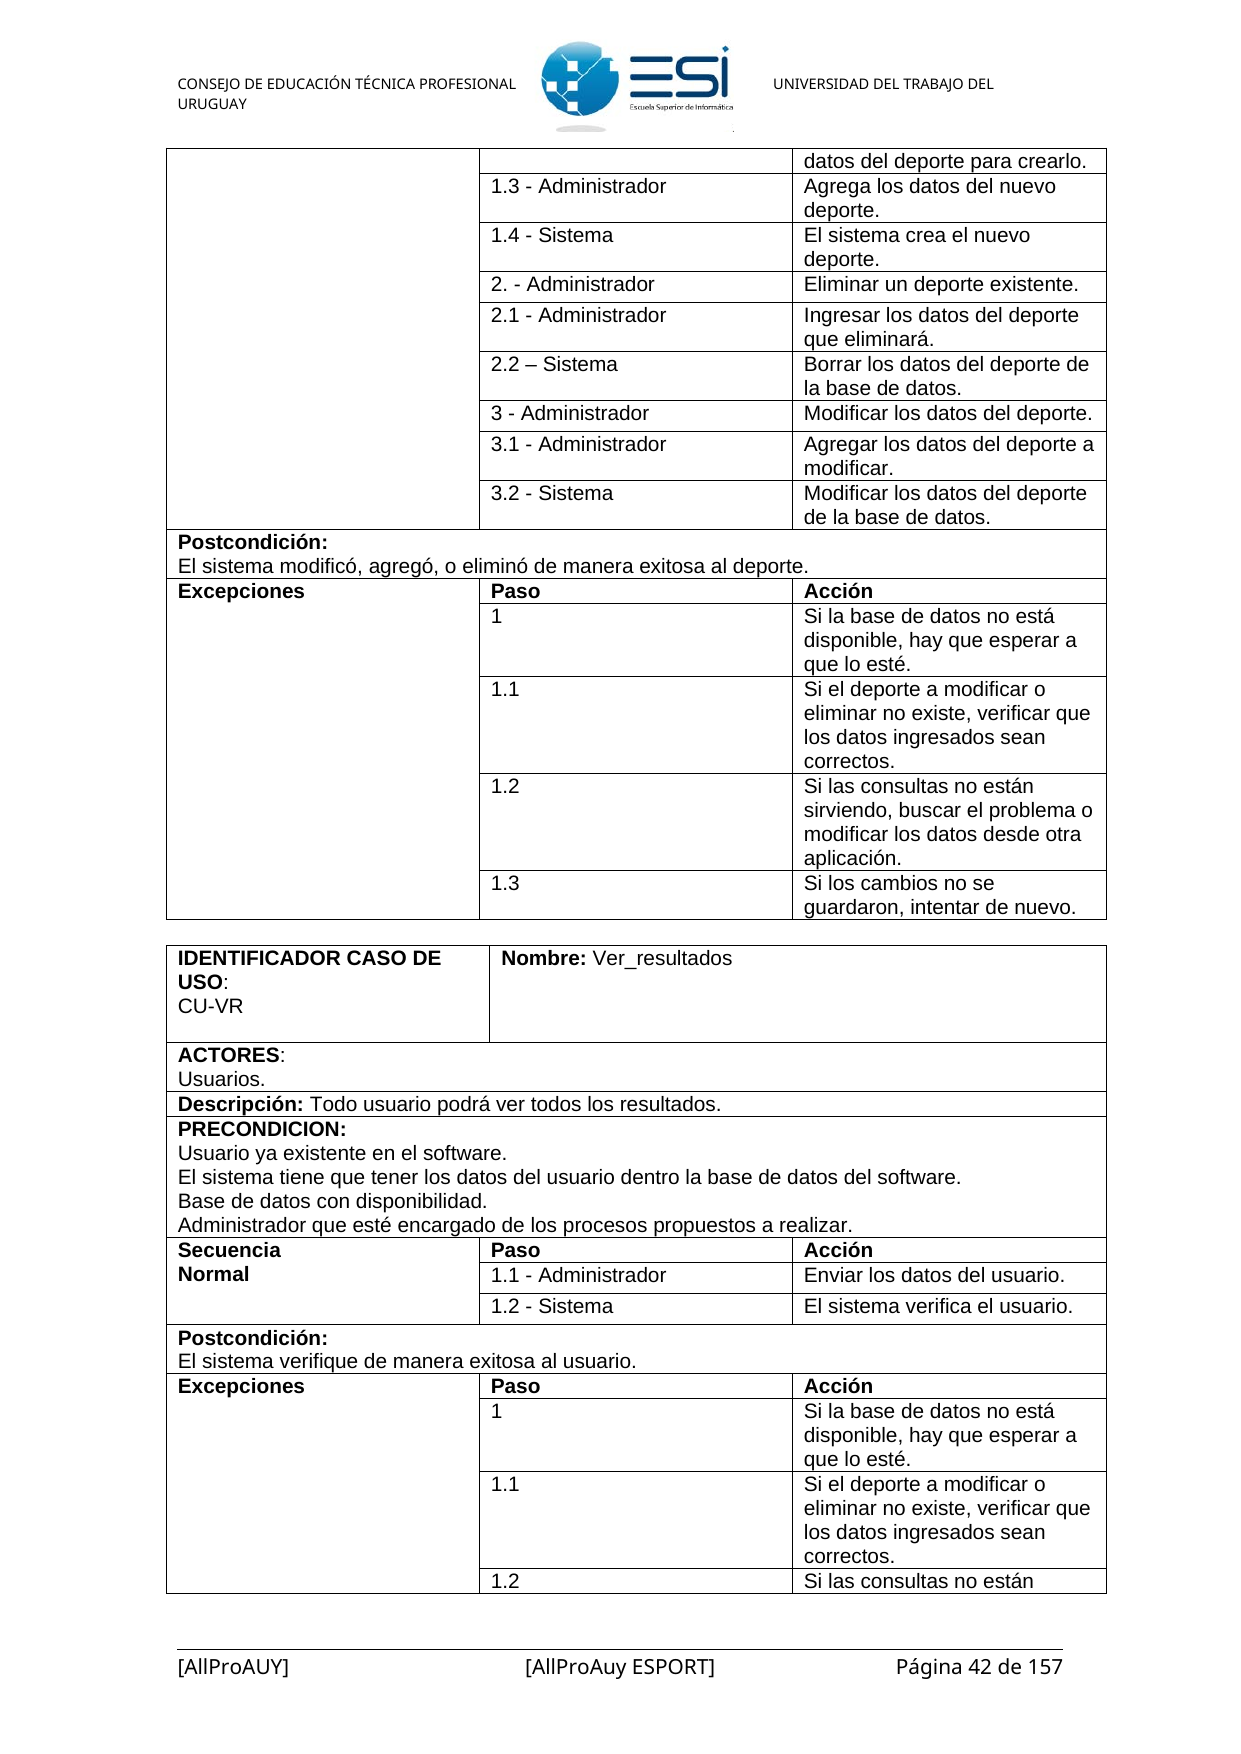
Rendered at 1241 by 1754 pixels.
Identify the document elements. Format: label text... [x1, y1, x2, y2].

table_cell Excepciones [167, 579, 479, 918]
table_cell Agregar los datos del deporte a modificar. [793, 432, 1106, 480]
table_cell Ingresar los datos del deporte que eliminará. [793, 303, 1106, 351]
table_cell Paso [480, 1238, 792, 1262]
table_cell 3.1 - Administrador [480, 432, 792, 480]
table_cell 1.2 - Sistema [480, 1294, 792, 1324]
table_cell Paso [480, 1374, 792, 1398]
table_cell 3 - Administrador [480, 401, 792, 431]
table_header IDENTIFICADOR CASO DE USO: CU-VR [167, 946, 489, 1042]
table_cell Secuencia Normal [167, 1238, 479, 1324]
table_cell Agrega los datos del nuevo deporte. [793, 174, 1106, 222]
table_cell Descripción: Todo usuario podrá ver todos los resultados. [167, 1092, 1106, 1116]
table_cell 1 [480, 1399, 792, 1471]
table_cell Acción [793, 579, 1106, 603]
table_cell 1.2 [480, 774, 792, 869]
table_cell Acción [793, 1238, 1106, 1262]
table_cell Modificar los datos del deporte. [793, 401, 1106, 431]
table_cell 1.1 [480, 1472, 792, 1568]
table_cell Postcondición: El sistema modificó, agregó, o eliminó de manera exitosa al deporte. [167, 530, 1106, 578]
table_cell PRECONDICION: Usuario ya existente en el software. El sistema tiene que tener los datos del usuario dentro la base de datos del software. Base de datos con disponibilidad. Administrador que esté encargado de los procesos propuestos a realizar. [167, 1117, 1106, 1237]
table_cell 1.3 [480, 871, 792, 918]
table_cell El sistema verifica el usuario. [793, 1294, 1106, 1324]
table_cell 1.2 [480, 1569, 792, 1593]
table_cell Acción [793, 1374, 1106, 1398]
table_cell Borrar los datos del deporte de la base de datos. [793, 352, 1106, 400]
table_cell Si el deporte a modificar o eliminar no existe, verificar que los datos ingresados sean correctos. [793, 677, 1106, 773]
table_cell Modificar los datos del deporte de la base de datos. [793, 481, 1106, 529]
table_cell 1.3 - Administrador [480, 174, 792, 222]
table_cell Paso [480, 579, 792, 603]
table_cell Si las consultas no están sirviendo, buscar el problema o modificar los datos desde otra aplicación. [793, 774, 1106, 869]
table_cell datos del deporte para crearlo. [793, 149, 1106, 173]
table_cell Eliminar un deporte existente. [793, 272, 1106, 302]
table_cell Si el deporte a modificar o eliminar no existe, verificar que los datos ingresados sean correctos. [793, 1472, 1106, 1568]
table_cell Si los cambios no se guardaron, intentar de nuevo. [793, 871, 1106, 918]
table_header Nombre: Ver_resultados [490, 946, 1106, 1042]
table_cell 1.1 [480, 677, 792, 773]
table_cell 2.1 - Administrador [480, 303, 792, 351]
table_cell 1 [480, 604, 792, 676]
picture [534, 39, 734, 132]
table_cell 3.2 - Sistema [480, 481, 792, 529]
table_cell Si la base de datos no está disponible, hay que esperar a que lo esté. [793, 1399, 1106, 1471]
table_cell Si las consultas no están [793, 1569, 1106, 1593]
table_cell 1.1 - Administrador [480, 1263, 792, 1293]
table_cell ACTORES: Usuarios. [167, 1043, 1106, 1091]
table_cell Si la base de datos no está disponible, hay que esperar a que lo esté. [793, 604, 1106, 676]
table_cell 2. - Administrador [480, 272, 792, 302]
table_cell Postcondición: El sistema verifique de manera exitosa al usuario. [167, 1325, 1106, 1373]
table_cell 1.4 - Sistema [480, 223, 792, 271]
table_cell Excepciones [167, 1374, 479, 1593]
table_cell [480, 149, 792, 173]
table_cell Enviar los datos del usuario. [793, 1263, 1106, 1293]
table_cell 2.2 – Sistema [480, 352, 792, 400]
table_cell El sistema crea el nuevo deporte. [793, 223, 1106, 271]
